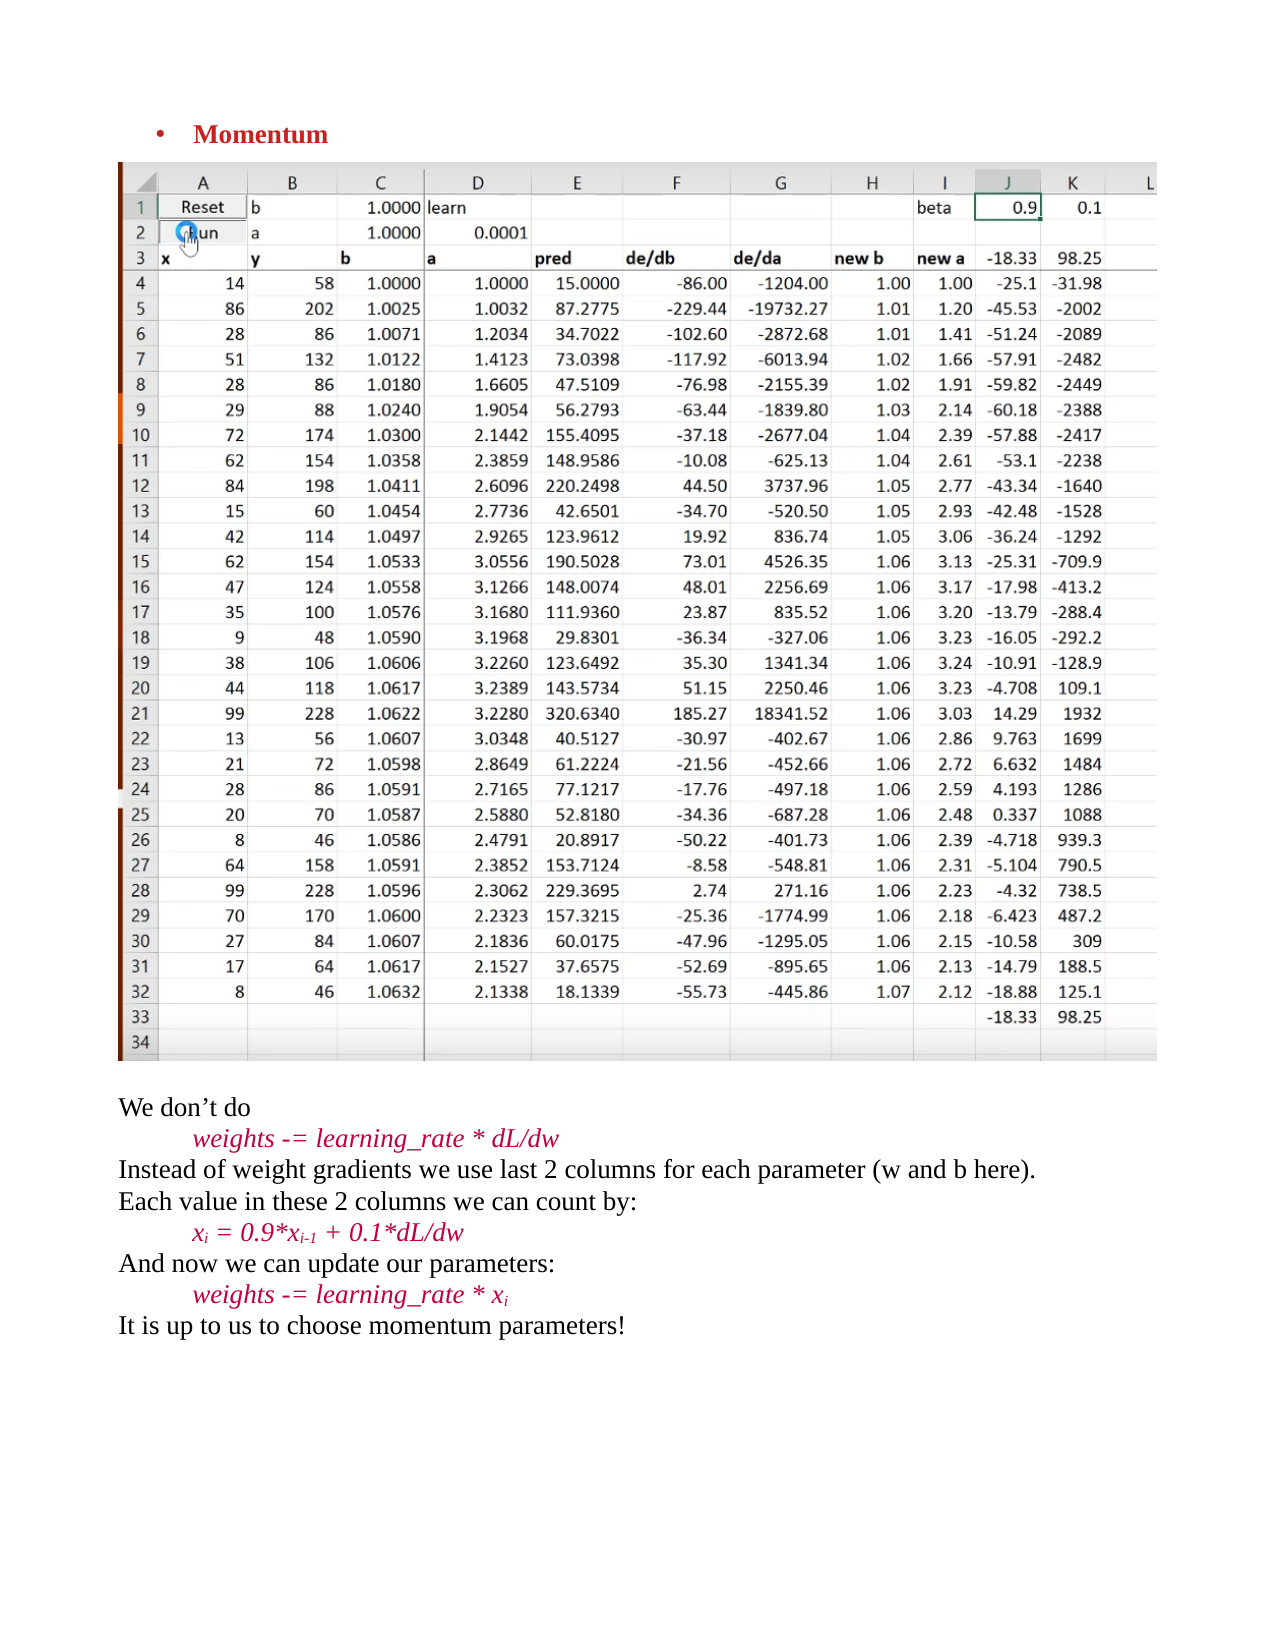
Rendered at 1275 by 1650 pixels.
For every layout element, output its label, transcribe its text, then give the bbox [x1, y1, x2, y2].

picture [118, 162, 1157, 1061]
text weights -= learning_rate * dL/dw [118, 1122, 1157, 1154]
text Each value in these 2 columns we can count by: [118, 1185, 1157, 1216]
text weights -= learning_rate * xi [118, 1278, 1157, 1309]
text We don’t do [118, 1091, 1157, 1122]
list Momentum [156, 118, 1157, 149]
text xi = 0.9*xi-1 + 0.1*dL/dw [118, 1216, 1157, 1247]
text Instead of weight gradients we use last 2 columns for each parameter (w and b here). [118, 1154, 1157, 1185]
text It is up to us to choose momentum parameters! [118, 1309, 1157, 1341]
text And now we can update our parameters: [118, 1247, 1157, 1278]
